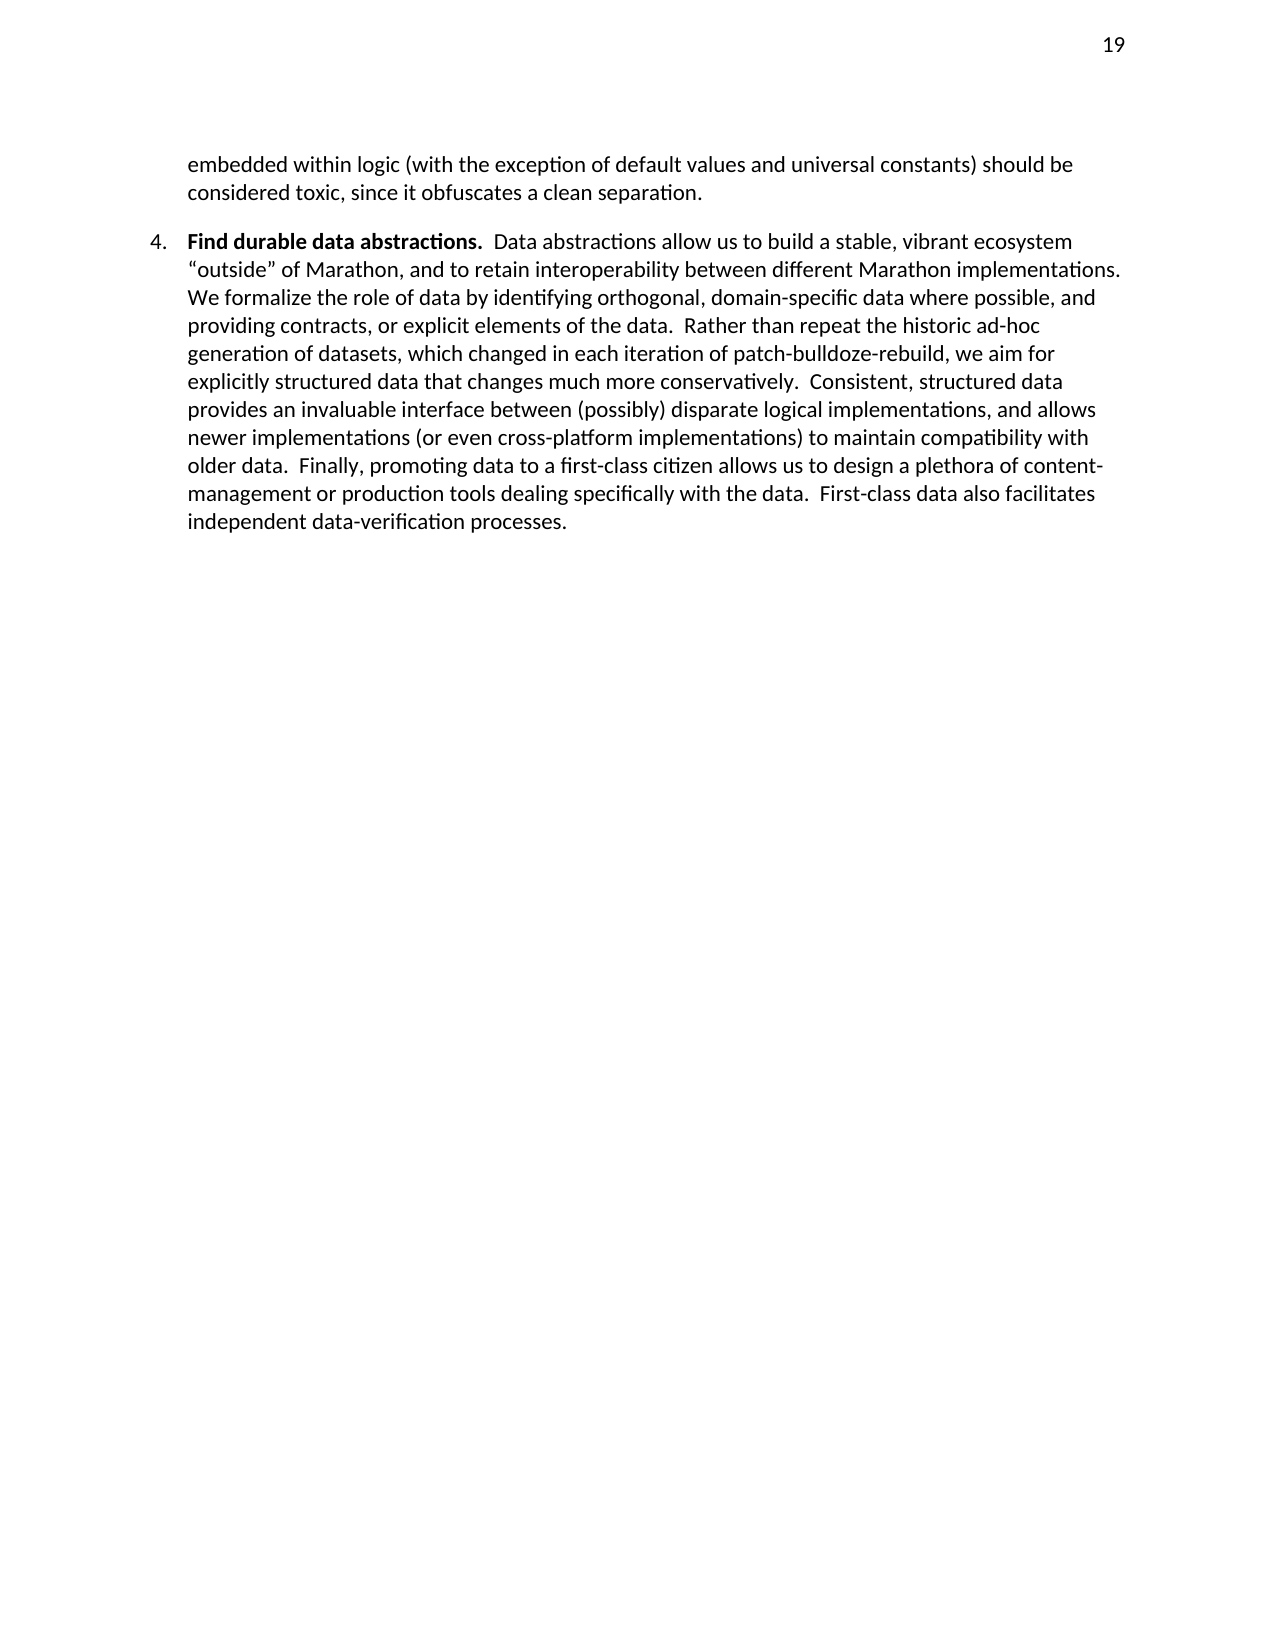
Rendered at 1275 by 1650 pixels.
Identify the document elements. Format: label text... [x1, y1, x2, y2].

list Find durable data abstractions. Data abstractions allow us to build a stable, vibrant ecosystem “outside” of Marathon, and to retain interoperability between different Marathon implementations. We formalize the role of data by identifying orthogonal, domain-specific data where possible, and providing contracts, or explicit elements of the data. Rather than repeat the historic ad-hoc generation of datasets, which changed in each iteration of patch-bulldoze-rebuild, we aim for explicitly structured data that changes much more conservatively. Consistent, structured data provides an invaluable interface between (possibly) disparate logical implementations, and allows newer implementations (or even cross-platform implementations) to maintain compatibility with older data. Finally, promoting data to a first-class citizen allows us to design a plethora of content-management or production tools dealing specifically with the data. First-class data also facilitates independent data-verification processes. [150, 227, 1125, 535]
list embedded within logic (with the exception of default values and universal constants) should be considered toxic, since it obfuscates a clean separation. [150, 150, 1125, 206]
